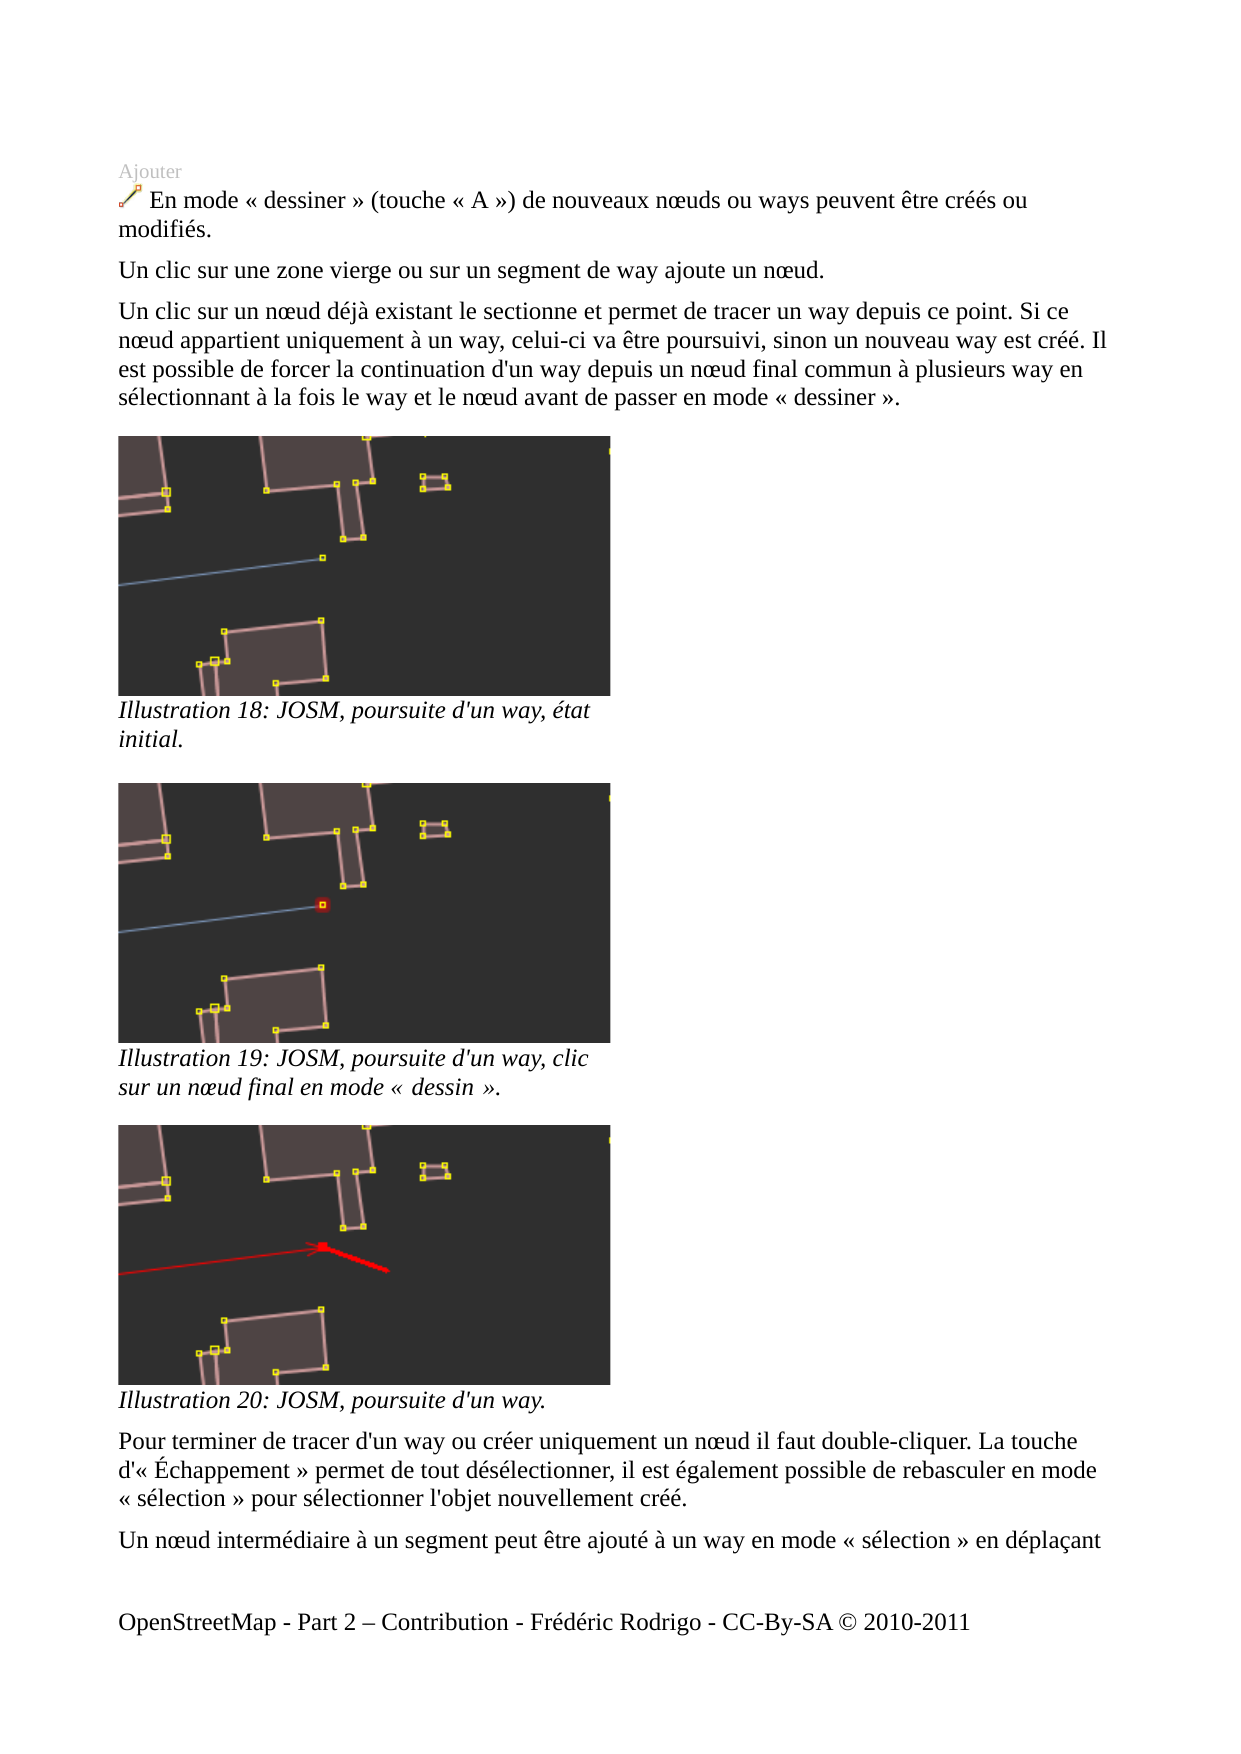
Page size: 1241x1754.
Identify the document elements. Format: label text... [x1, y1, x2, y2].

text Pour terminer de tracer d'un way ou créer uniquement un nœud il faut double-cliquer. La touche d'« Échappement » permet de tout désélectionner, il est également possible de rebasculer en mode « sélection » pour sélectionner l'objet nouvellement créé. [118, 1426, 1122, 1512]
text En mode « dessiner » (touche « A ») de nouveaux nœuds ou ways peuvent être créés ou modifiés. [118, 183, 1122, 242]
picture [118, 1125, 611, 1385]
text Illustration 18: JOSM, poursuite d'un way, état initial. [118, 696, 610, 753]
picture [118, 783, 611, 1043]
text Un clic sur un nœud déjà existant le sectionne et permet de tracer un way depuis ce point. Si ce nœud appartient uniquement à un way, celui-ci va être poursuivi, sinon un nouveau way est créé. Il est possible de forcer la continuation d'un way depuis un nœud final commun à plusieurs way en sélectionnant à la fois le way et le nœud avant de passer en mode « dessiner ». [118, 296, 1122, 411]
text Un nœud intermédiaire à un segment peut être ajouté à un way en mode « sélection » en déplaçant [118, 1525, 1122, 1553]
text Ajouter [118, 159, 1122, 183]
text Un clic sur une zone vierge ou sur un segment de way ajoute un nœud. [118, 255, 1122, 284]
picture [118, 183, 143, 209]
text Illustration 19: JOSM, poursuite d'un way, clic sur un nœud final en mode « dessin ». [118, 1043, 610, 1100]
picture [118, 436, 611, 696]
text Illustration 20: JOSM, poursuite d'un way. [118, 1385, 610, 1413]
